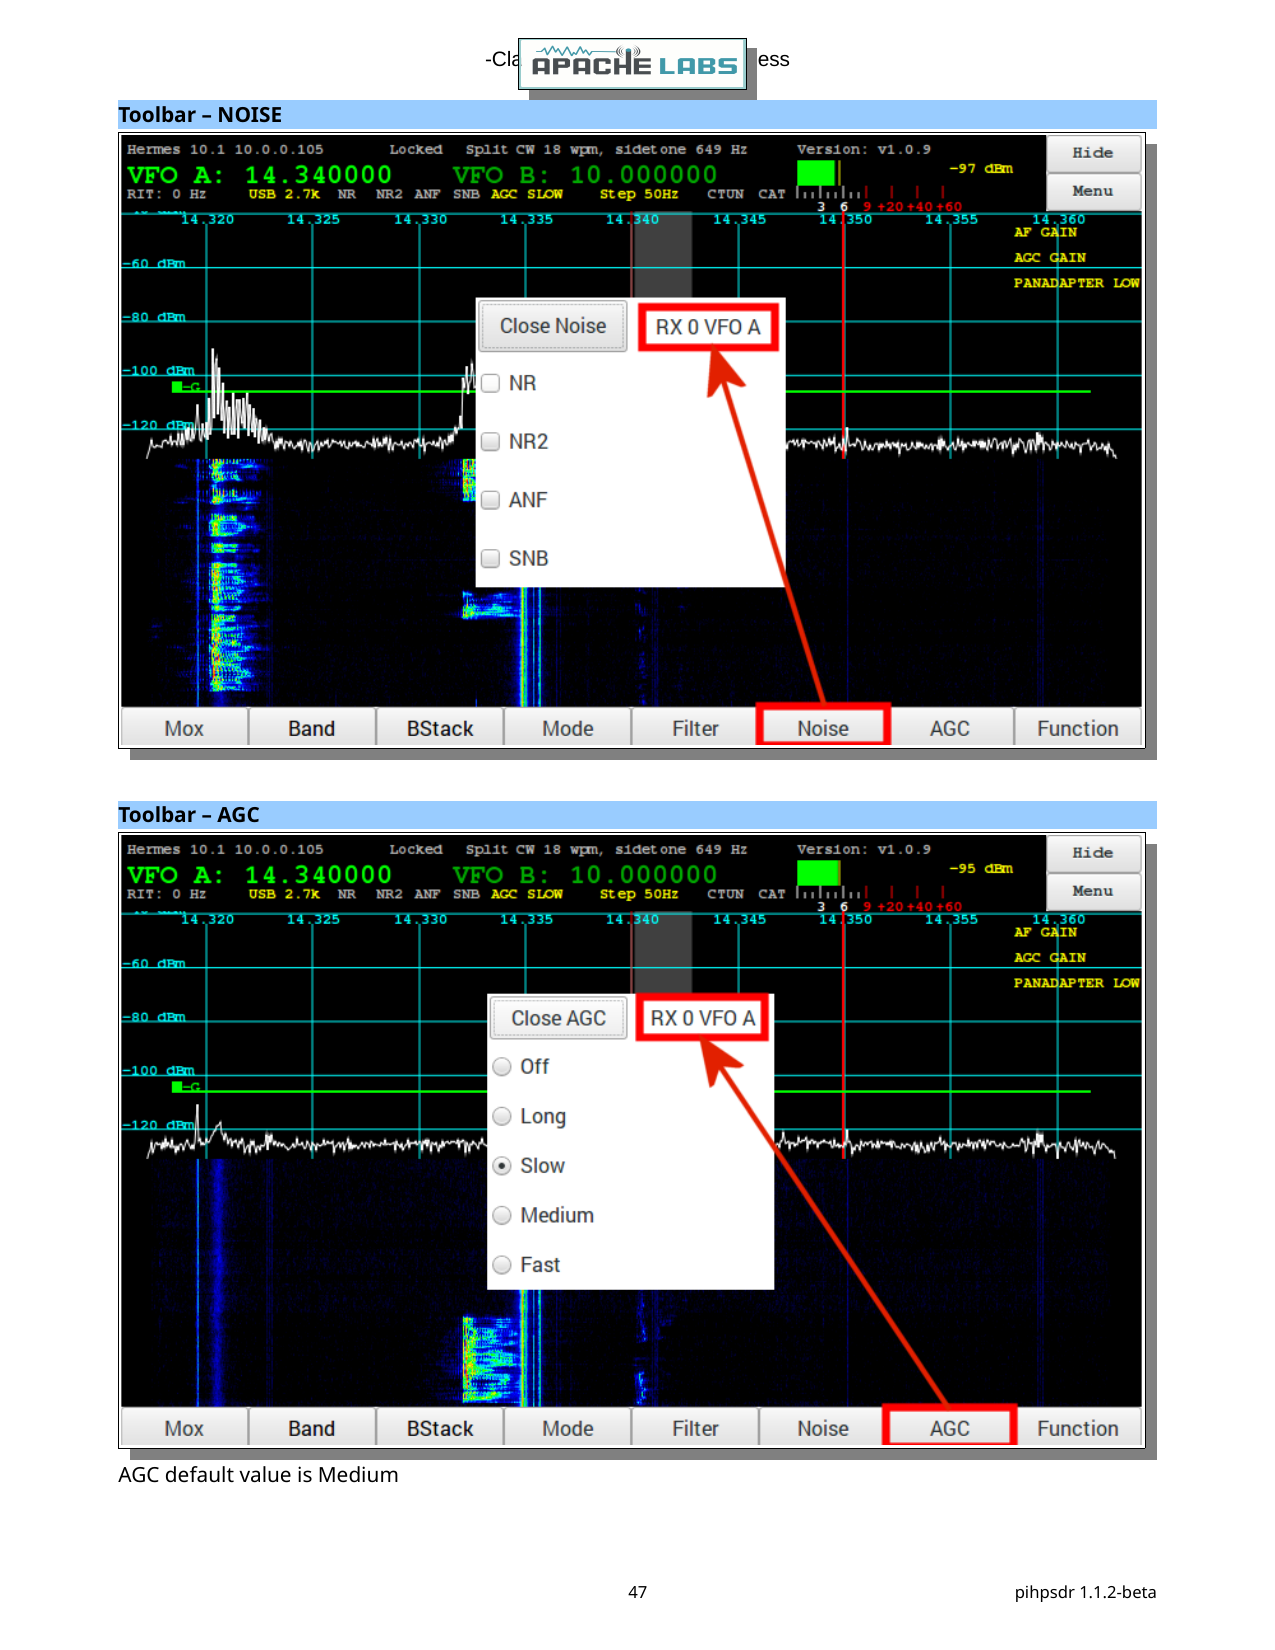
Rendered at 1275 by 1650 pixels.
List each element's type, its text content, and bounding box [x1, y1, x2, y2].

picture [521, 40, 744, 87]
picture [121, 135, 1142, 745]
subtitle AGC default value is Medium [118, 1449, 1157, 1488]
subtitle Toolbar – AGC [118, 801, 1157, 829]
subtitle Toolbar – NOISE [118, 100, 1157, 129]
subtitle [118, 829, 1157, 844]
picture [121, 835, 1142, 1445]
